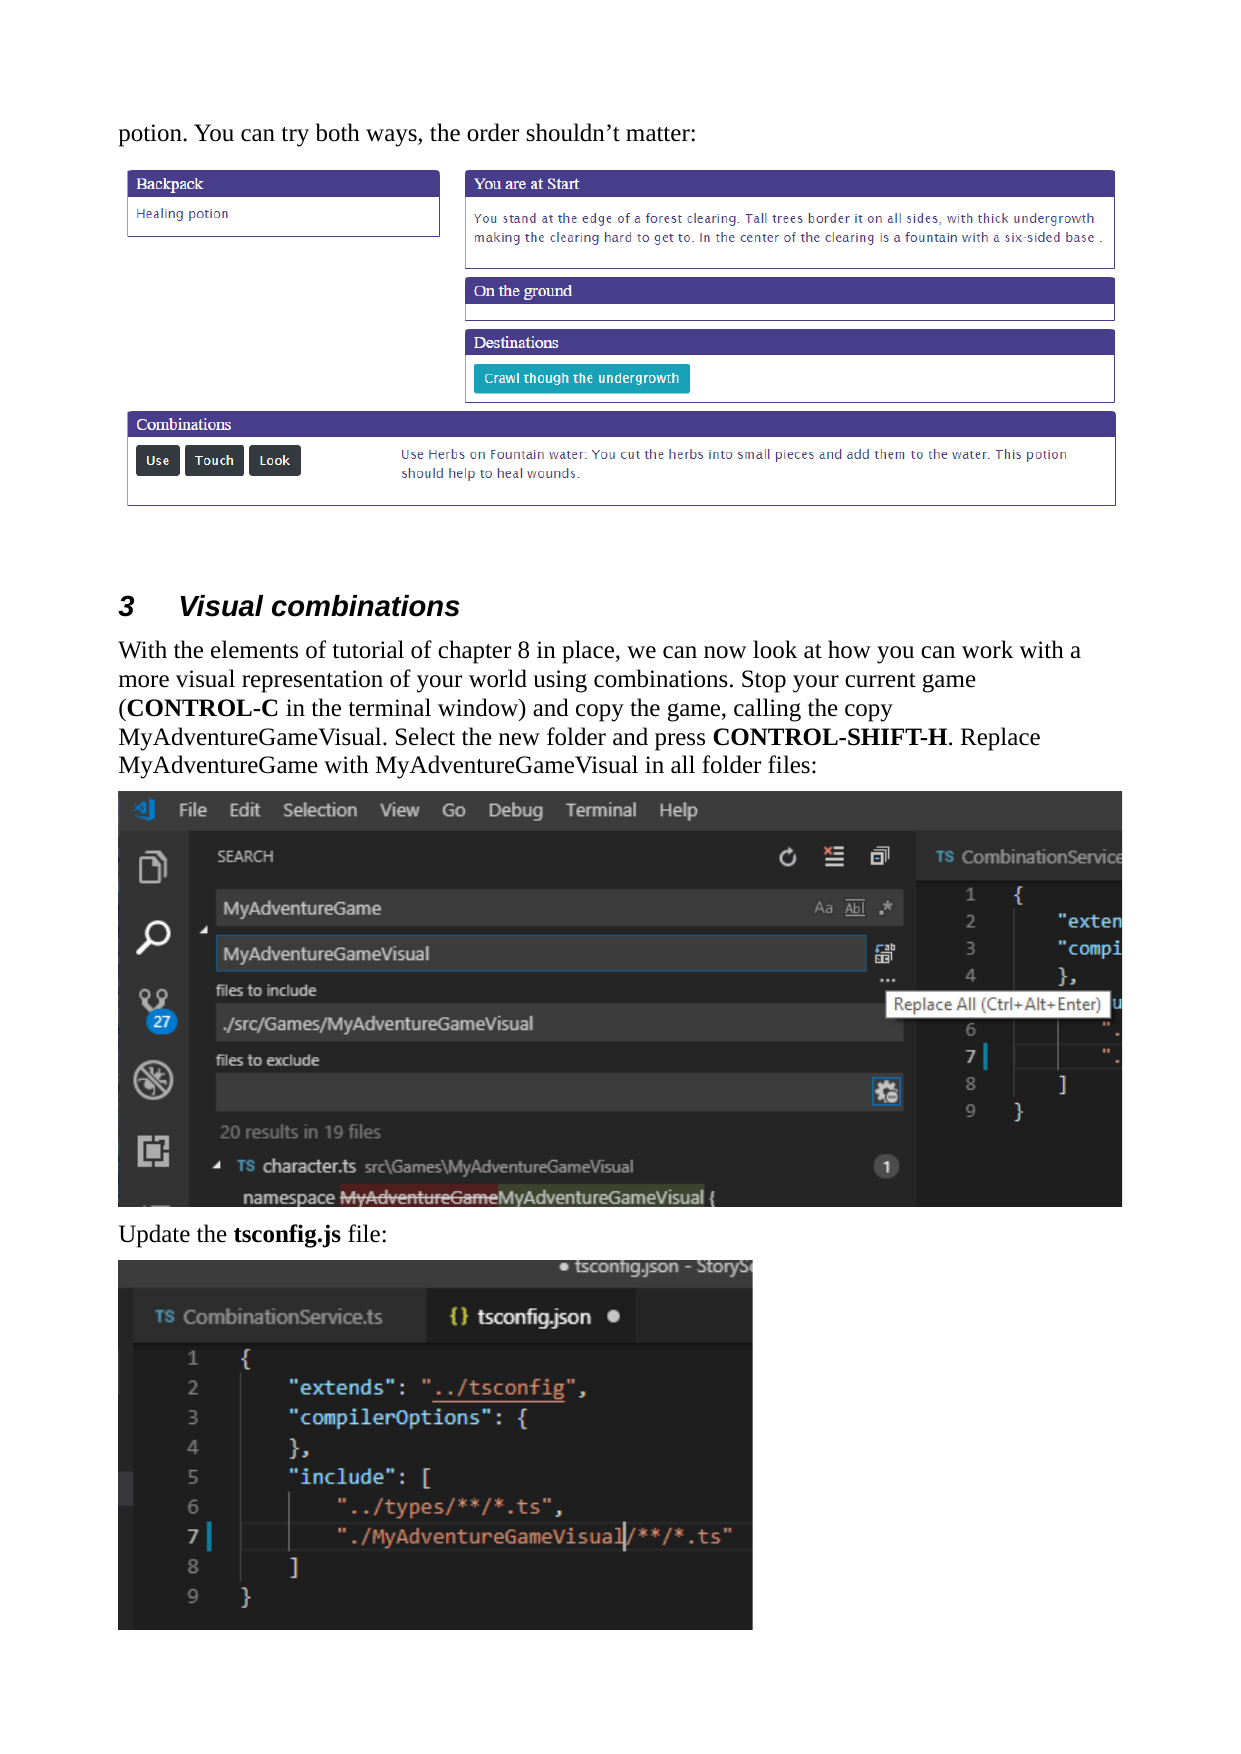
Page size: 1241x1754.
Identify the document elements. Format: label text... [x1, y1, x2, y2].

subtitle Visual combinations [118, 589, 1122, 623]
text potion. You can try both ways, the order shouldn’t matter: [118, 118, 1122, 147]
text With the elements of tutorial of chapter 8 in place, we can now look at how you can work with a more visual representation of your world using combinations. Stop your current game (CONTROL-C in the terminal window) and copy the game, calling the copy MyAdventureGameVisual. Select the new folder and press CONTROL-SHIFT-H. Replace MyAdventureGame with MyAdventureGameVisual in all folder files: [118, 635, 1122, 779]
text Update the tsconfig.js file: [118, 1219, 1122, 1248]
